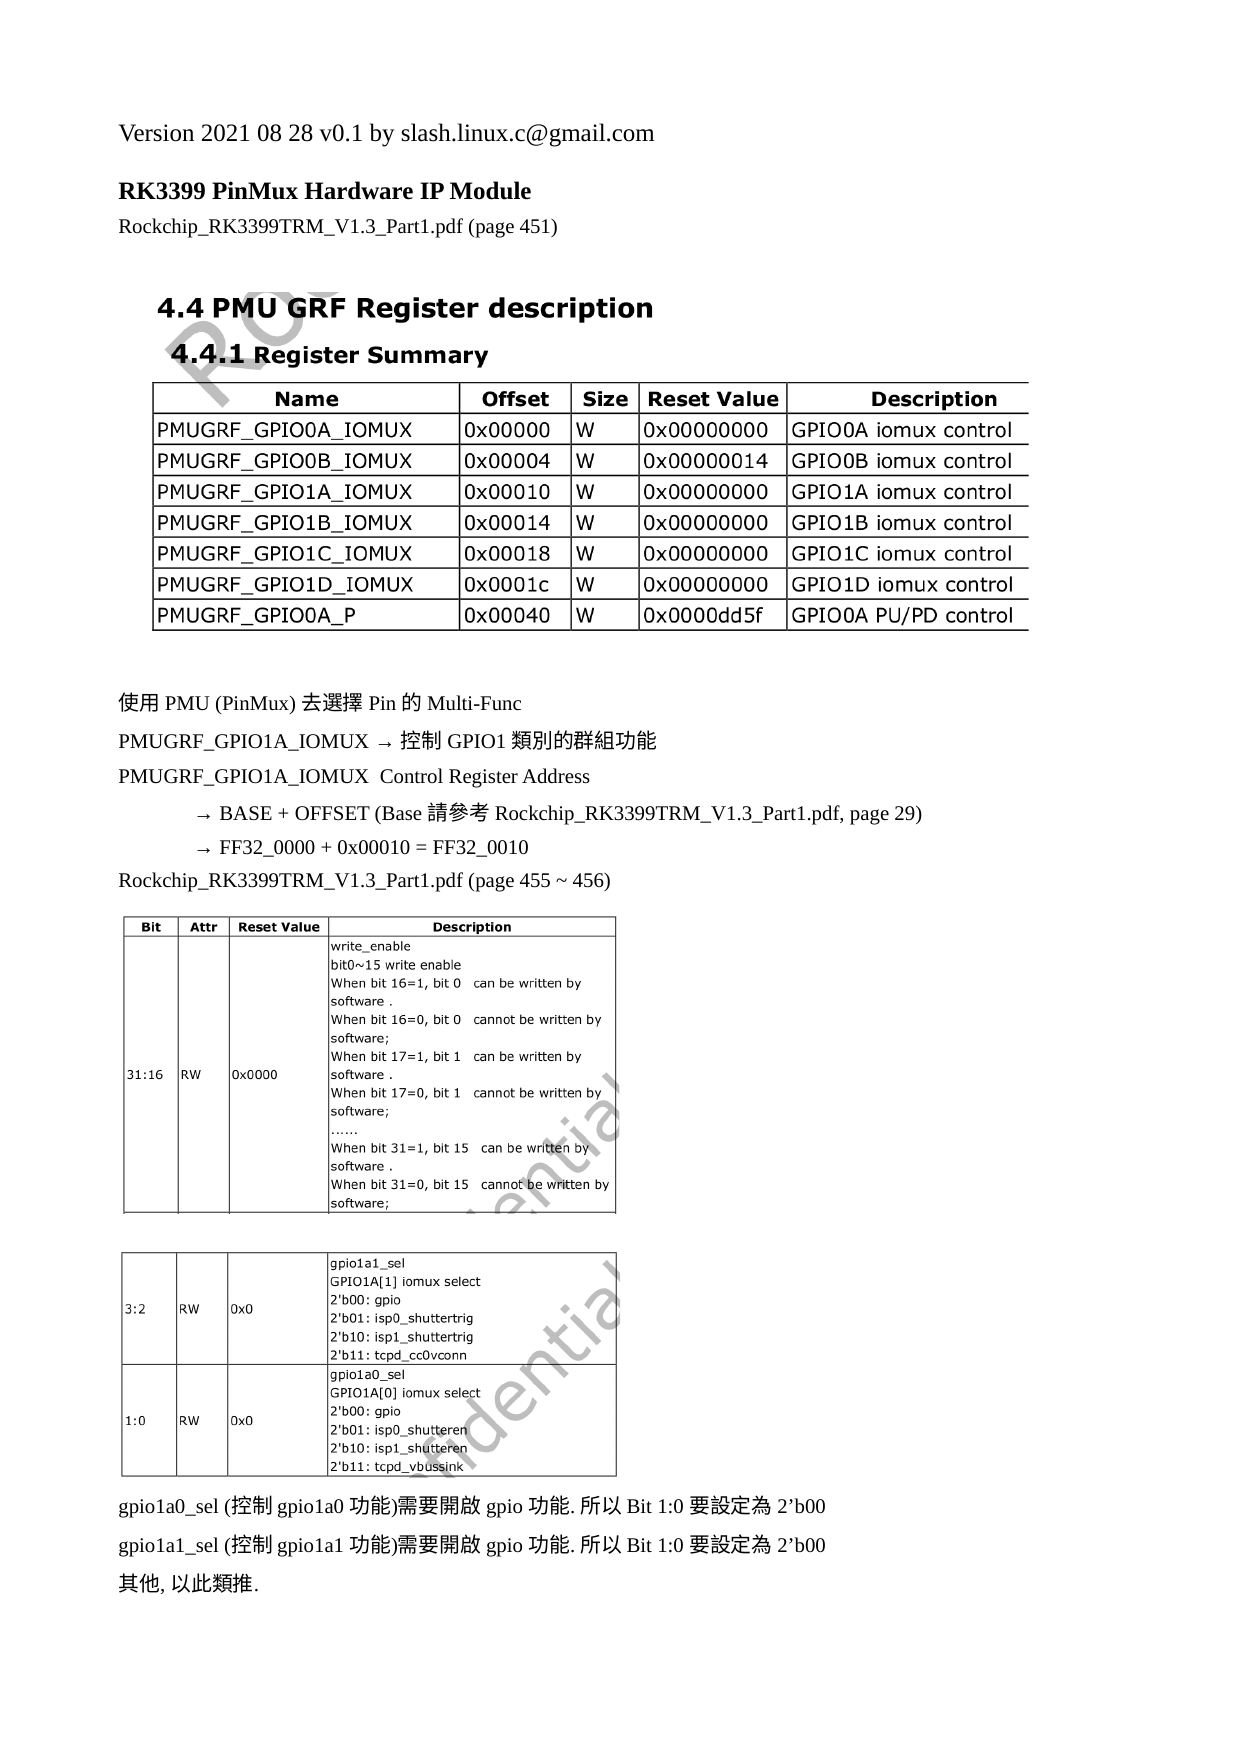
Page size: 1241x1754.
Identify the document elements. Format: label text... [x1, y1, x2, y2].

text 使用 PMU (PinMux) 去選擇 Pin 的 Multi-Func [118, 686, 1122, 716]
text → FF32_0000 + 0x00010 = FF32_0010 [118, 835, 1122, 859]
text 其他, 以此類推. [118, 1567, 1122, 1597]
text Rockchip_RK3399TRM_V1.3_Part1.pdf (page 455 ~ 456) [118, 868, 1122, 892]
text → BASE + OFFSET (Base 請參考 Rockchip_RK3399TRM_V1.3_Part1.pdf, page 29) [118, 796, 1122, 826]
picture [119, 912, 620, 1214]
text RK3399 PinMux Hardware IP Module [118, 176, 1122, 205]
text gpio1a1_sel (控制gpio1a1 功能)需要開啟 gpio 功能. 所以 Bit 1:0 要設定為 2’b00 [118, 1528, 1122, 1558]
picture [123, 292, 1029, 633]
text PMUGRF_GPIO1A_IOMUX → 控制 GPIO1 類別的群組功能 [118, 725, 1122, 755]
picture [118, 1252, 621, 1478]
text gpio1a0_sel (控制gpio1a0 功能)需要開啟 gpio 功能. 所以 Bit 1:0 要設定為 2’b00 [118, 1489, 1122, 1519]
text Rockchip_RK3399TRM_V1.3_Part1.pdf (page 451) [118, 214, 1122, 238]
text PMUGRF_GPIO1A_IOMUX Control Register Address [118, 763, 1122, 788]
